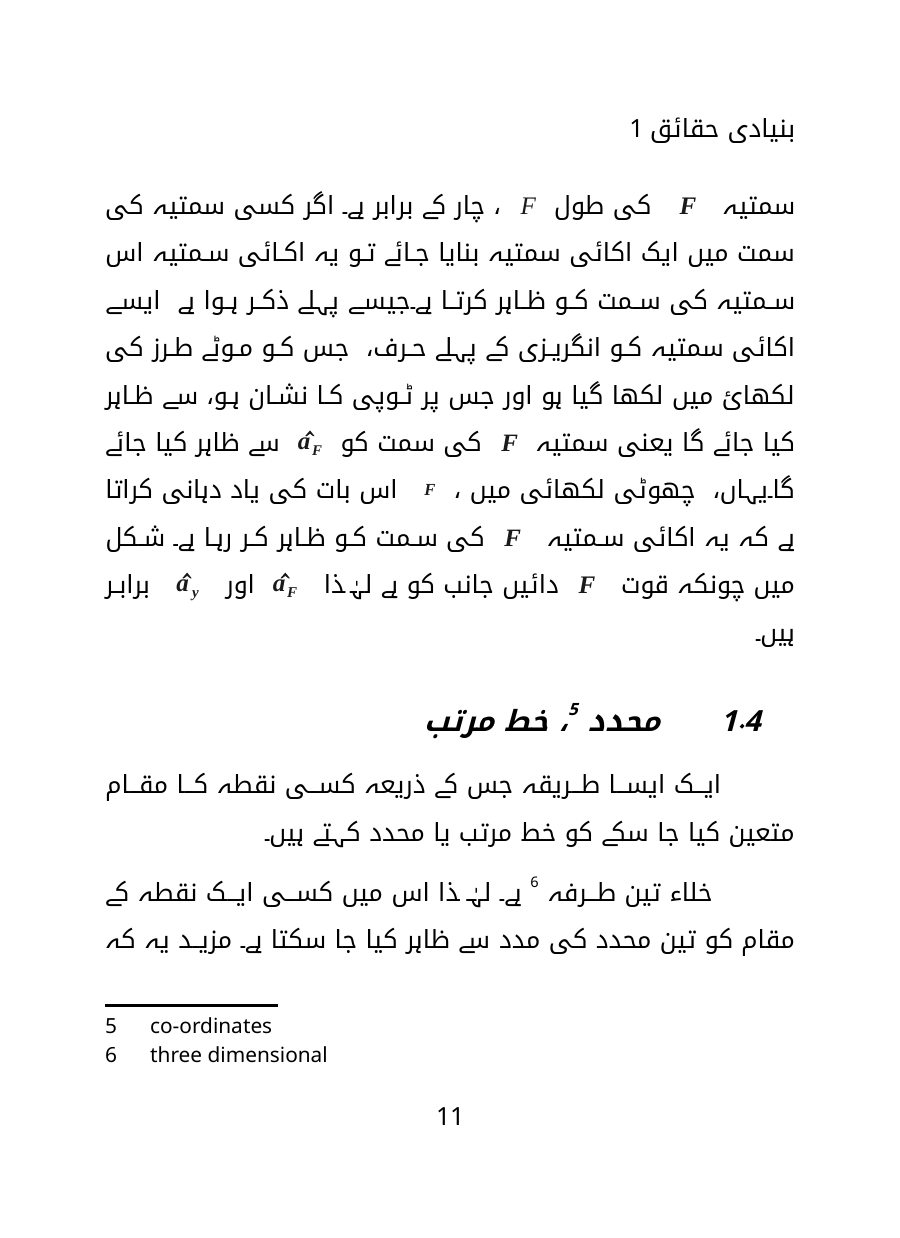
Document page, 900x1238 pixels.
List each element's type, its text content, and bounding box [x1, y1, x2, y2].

text three dimensional [105, 1040, 795, 1068]
list co-ordinates [105, 1012, 795, 1040]
subtitle محدد ، خط مرتب [105, 694, 720, 749]
text ایک ایسا طریقہ جس کے ذریعہ کسی نقطہ کا مقام متعین کیا جا سکے کو خط مرتب یا محدد کہتے ہیں۔ [105, 762, 795, 856]
text وہ خط جس کا طول اور سمت معین ہو، اسے سمتیہ کہتے ہیں۔ سمتیہ کو انگریزی یا لاطینی زبان کے چھوٹے یا بڑے حروف، جن کو موٹے طرز کی لکھائی میں لکھا گیا ہو، سے ظاہر کیا جائے گا، مثلاً قوت کو سے ظاہر کیا جائے گا۔یہاں شکل 1.1 سے رجوع کرنا بہتر ہے۔ ایک ایسا سمتیہ جس کی طول ایک ہو، کو اکائی سمتیہ کہتے ہیں۔ اس کتاب میں اکائی سمتیہ کو انگریزی کے پہلے حرف جس کو موٹے طرز کی لکھائ میں لکھا گیا ہو اور جس پر ٹوپی کا نشان ہو سے ظاہر کیا جائے گا، مثلاً اکائی سمتیہخلاء کی تین عمودی سمتوں کو ظاہر کرتے ہیں۔میں، چھوٹی لکھائی میں، اس بات کی یاد دہانی کراتا ہے کہ یہ سمتیہ خلاء کی سمت کو ظاہر کرتا ہے۔ اگر کسی سمتیہ کی طول اور اس کی سمت کو علیحدہ علیحدہ لکھنا ہو تو اس کے طول کو ظاہر کرنے کے لئے سادہ طرز کی لکھائ میں وہی حرف استعمال کیا جائے گا جو اس سمتیہ کو ظاہر کرنے کے لئے، موٹے طرز کی لکھائی میں، استعمال کیا گیا ہو۔ یعنی سمتیہکی طول کوسے ظاہر کیا جائے گا۔ شکل میں سمتیہ کی طول، چار کے برابر ہے۔ اگر کسی سمتیہ کی سمت میں ایک اکائی سمتیہ بنایا جائے تو یہ اکائی سمتیہ اس سمتیہ کی سمت کو ظاہر کرتا ہے۔جیسے پہلے ذکر ہوا ہے ایسے اکائی سمتیہ کو انگریزی کے پہلے حرف، جس کو موٹے طرز کی لکھائ میں لکھا گیا ہو اور جس پر ٹوپی کا نشان ہو، سے ظاہر کیا جائے گا یعنی سمتیہکی سمت کوسے ظاہر کیا جائے گا۔یہاں، چھوٹی لکھائی میں ، اس بات کی یاد دہانی کراتا ہے کہ یہ اکائی سمتیہ کی سمت کو ظاہر کر رہا ہے۔ شکل میں چونکہ قوت دائیں جانب کو ہے لہٰذا اور برابر ہیں۔ [105, 182, 795, 656]
text خلاء تین طرفہ ہے۔ لہٰذا اس میں کسی ایک نقطہ کے مقام کو تین محدد کی مدد سے ظاہر کیا جا سکتا ہے۔ مزید یہ کہ خلاء میں کسی سمتیہ کو تین عمودی اکائی سمتیوں کی مدد سے لکھا جا سکتا ہے۔ ہم اب ایسے چند محدد کے نظام دیکھتے ہیں۔ [105, 869, 795, 964]
